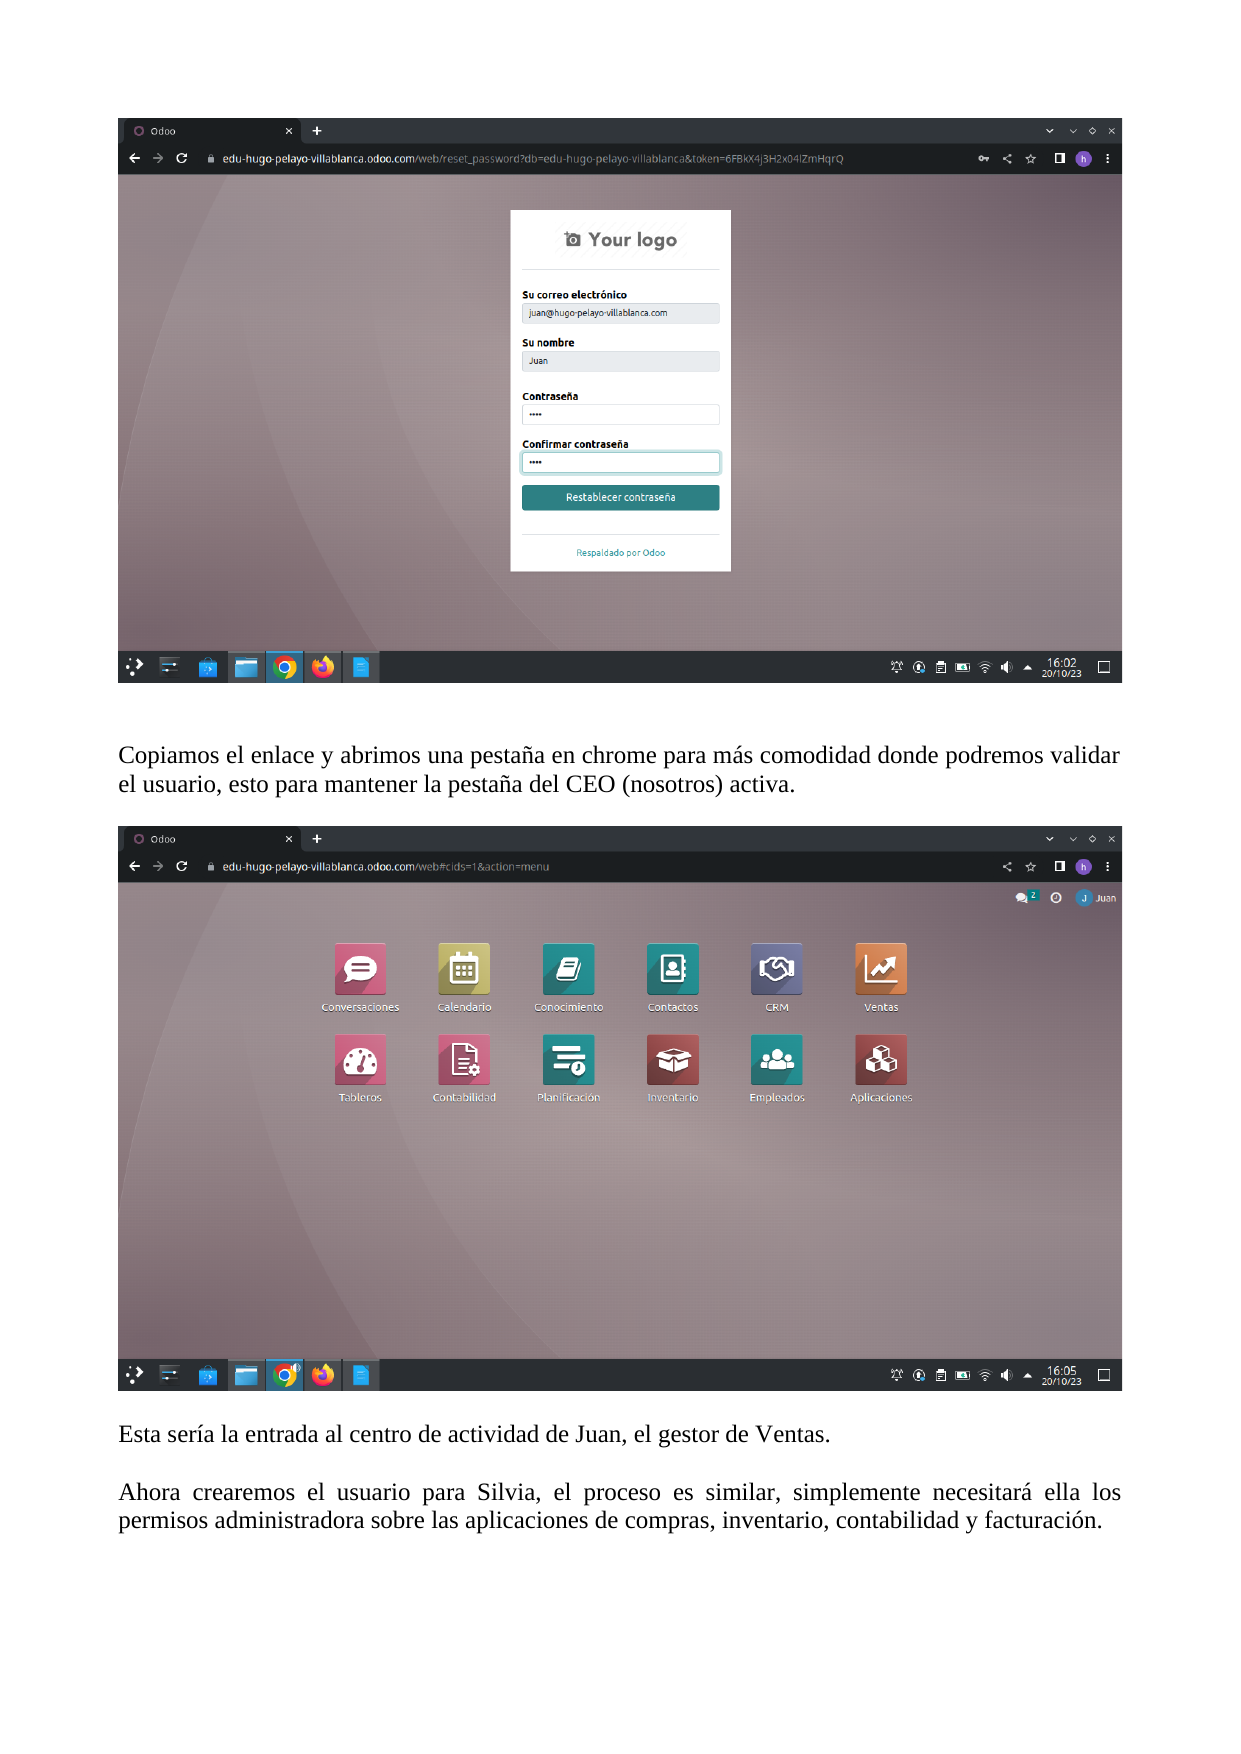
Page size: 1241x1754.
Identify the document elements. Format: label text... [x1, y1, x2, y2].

picture [118, 826, 1123, 1391]
text Copiamos el enlace y abrimos una pestaña en chrome para más comodidad donde podremos validar el usuario, esto para mantener la pestaña del CEO (nosotros) activa. [118, 740, 1122, 797]
text Esta sería la entrada al centro de actividad de Juan, el gestor de Ventas. [118, 1419, 1122, 1448]
picture [118, 118, 1123, 683]
text Ahora crearemos el usuario para Silvia, el proceso es similar, simplemente necesitará ella los permisos administradora sobre las aplicaciones de compras, inventario, contabilidad y facturación. [118, 1477, 1122, 1534]
